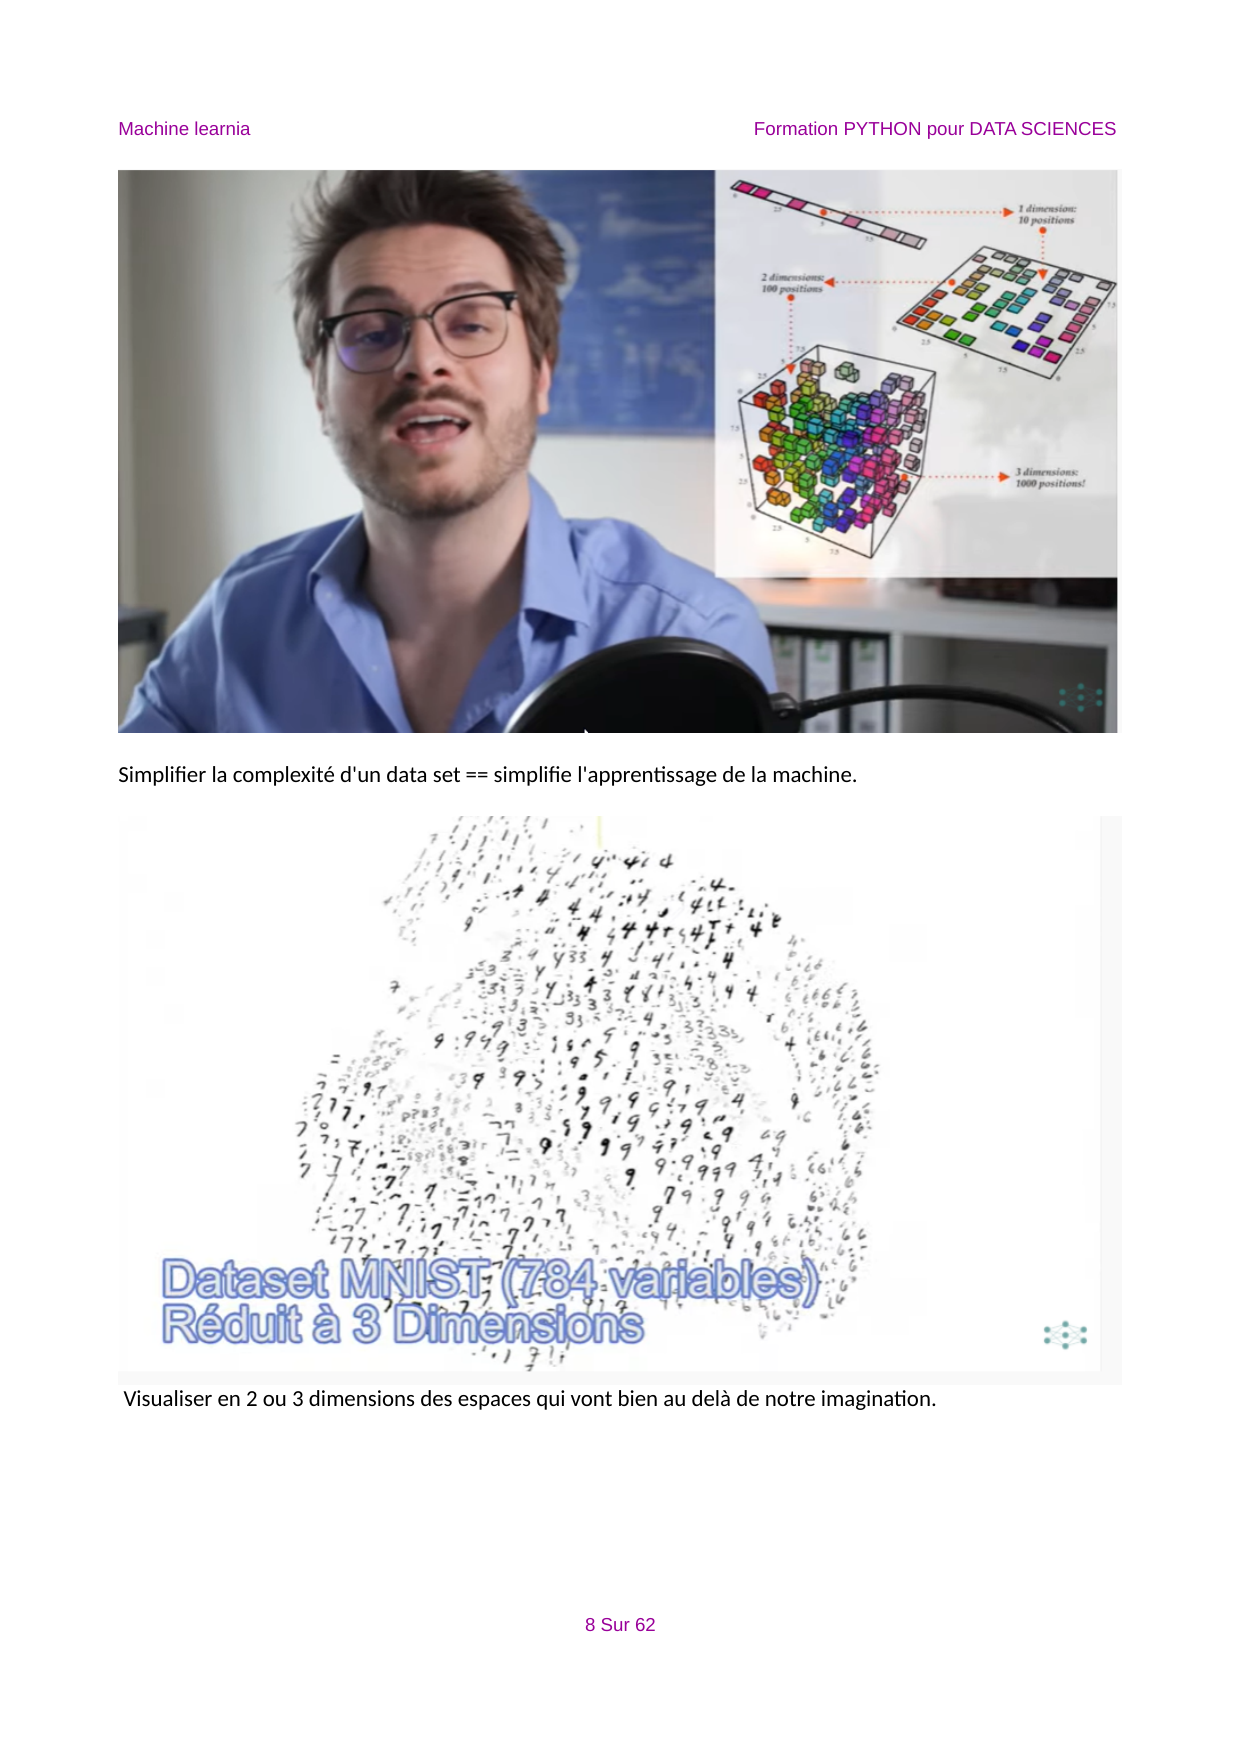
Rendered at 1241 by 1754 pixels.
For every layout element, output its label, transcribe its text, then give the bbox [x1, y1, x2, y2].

picture [118, 169, 1122, 733]
text Simplifier la complexité d'un data set == simplifie l'apprentissage de la machine. [118, 761, 1122, 816]
text Visualiser en 2 ou 3 dimensions des espaces qui vont bien au delà de notre imagination. [118, 1385, 1122, 1413]
picture [118, 816, 1122, 1385]
